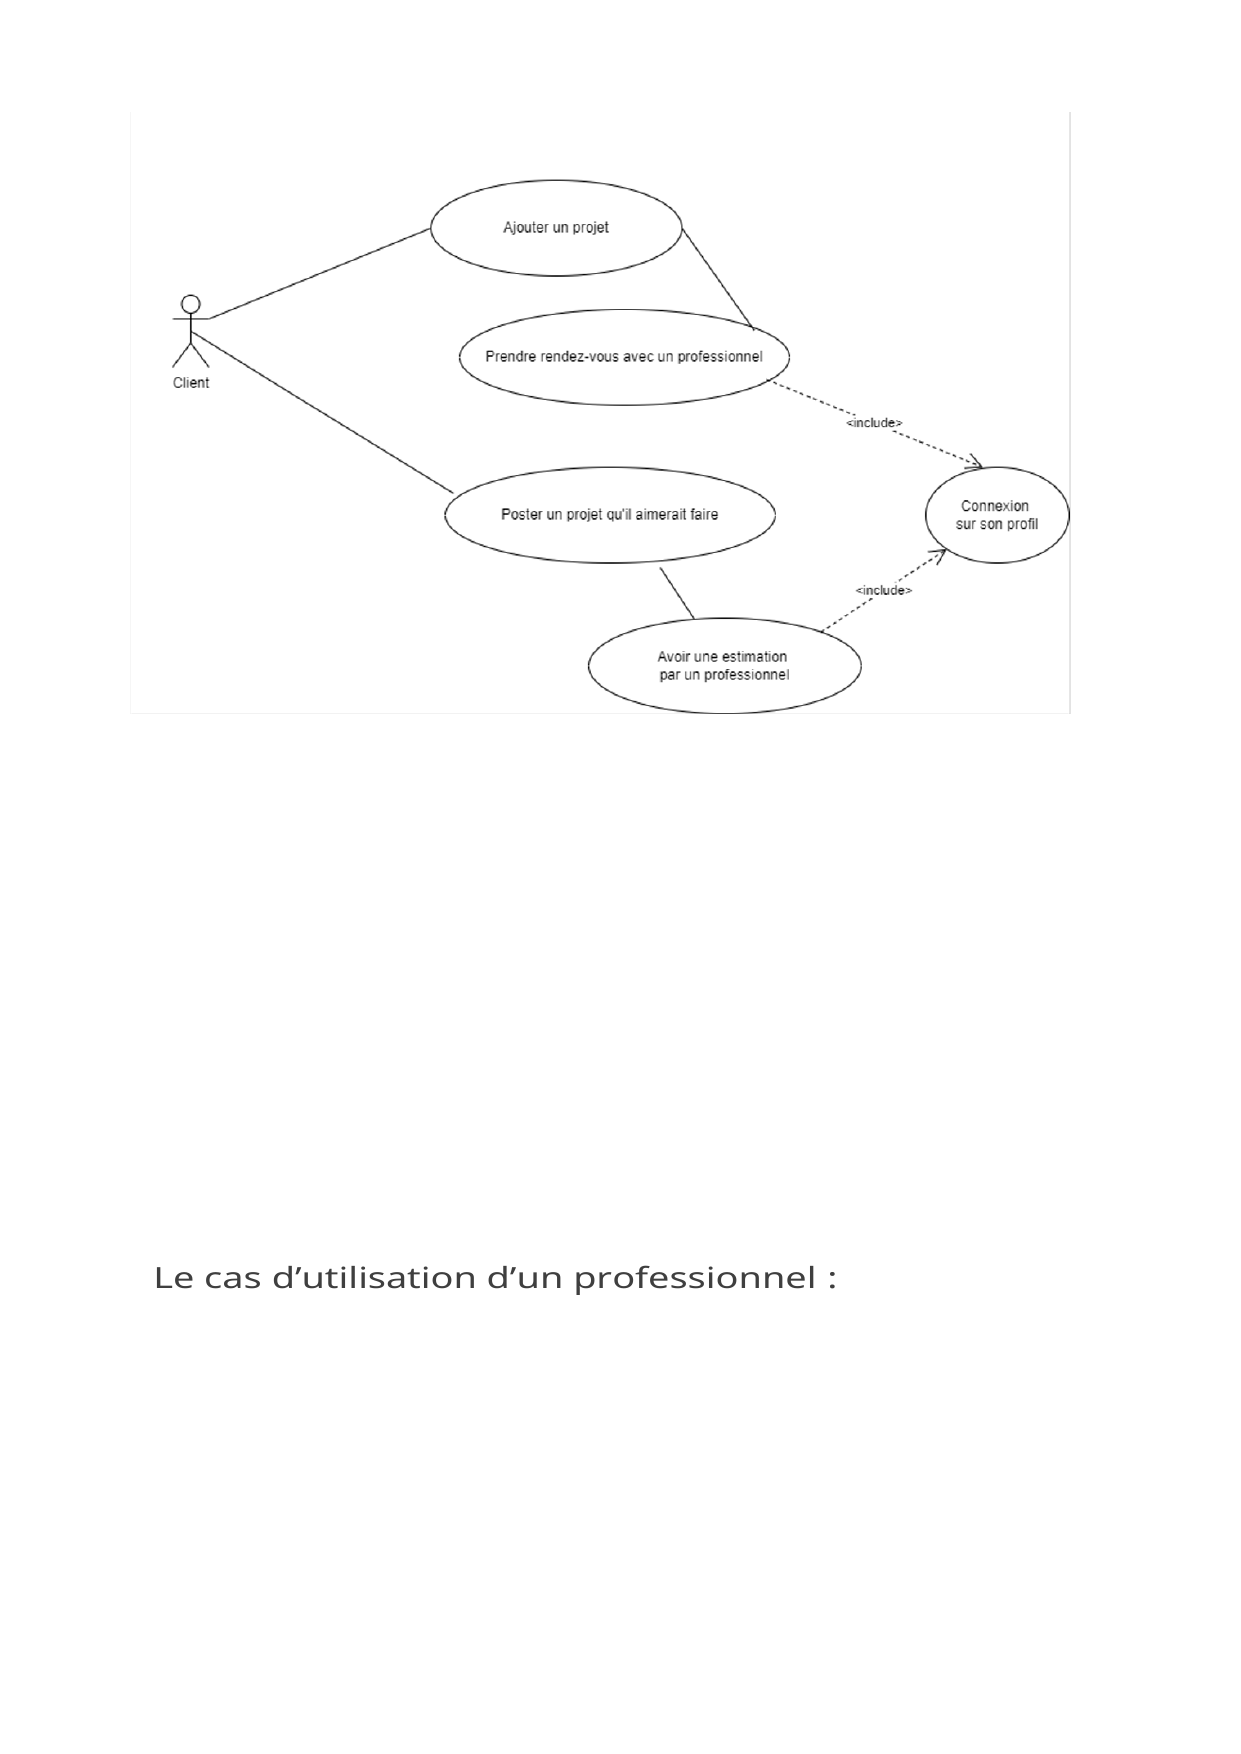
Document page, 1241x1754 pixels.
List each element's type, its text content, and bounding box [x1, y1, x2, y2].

text Le cas d’utilisation d’un professionnel : [153, 1265, 1093, 1295]
